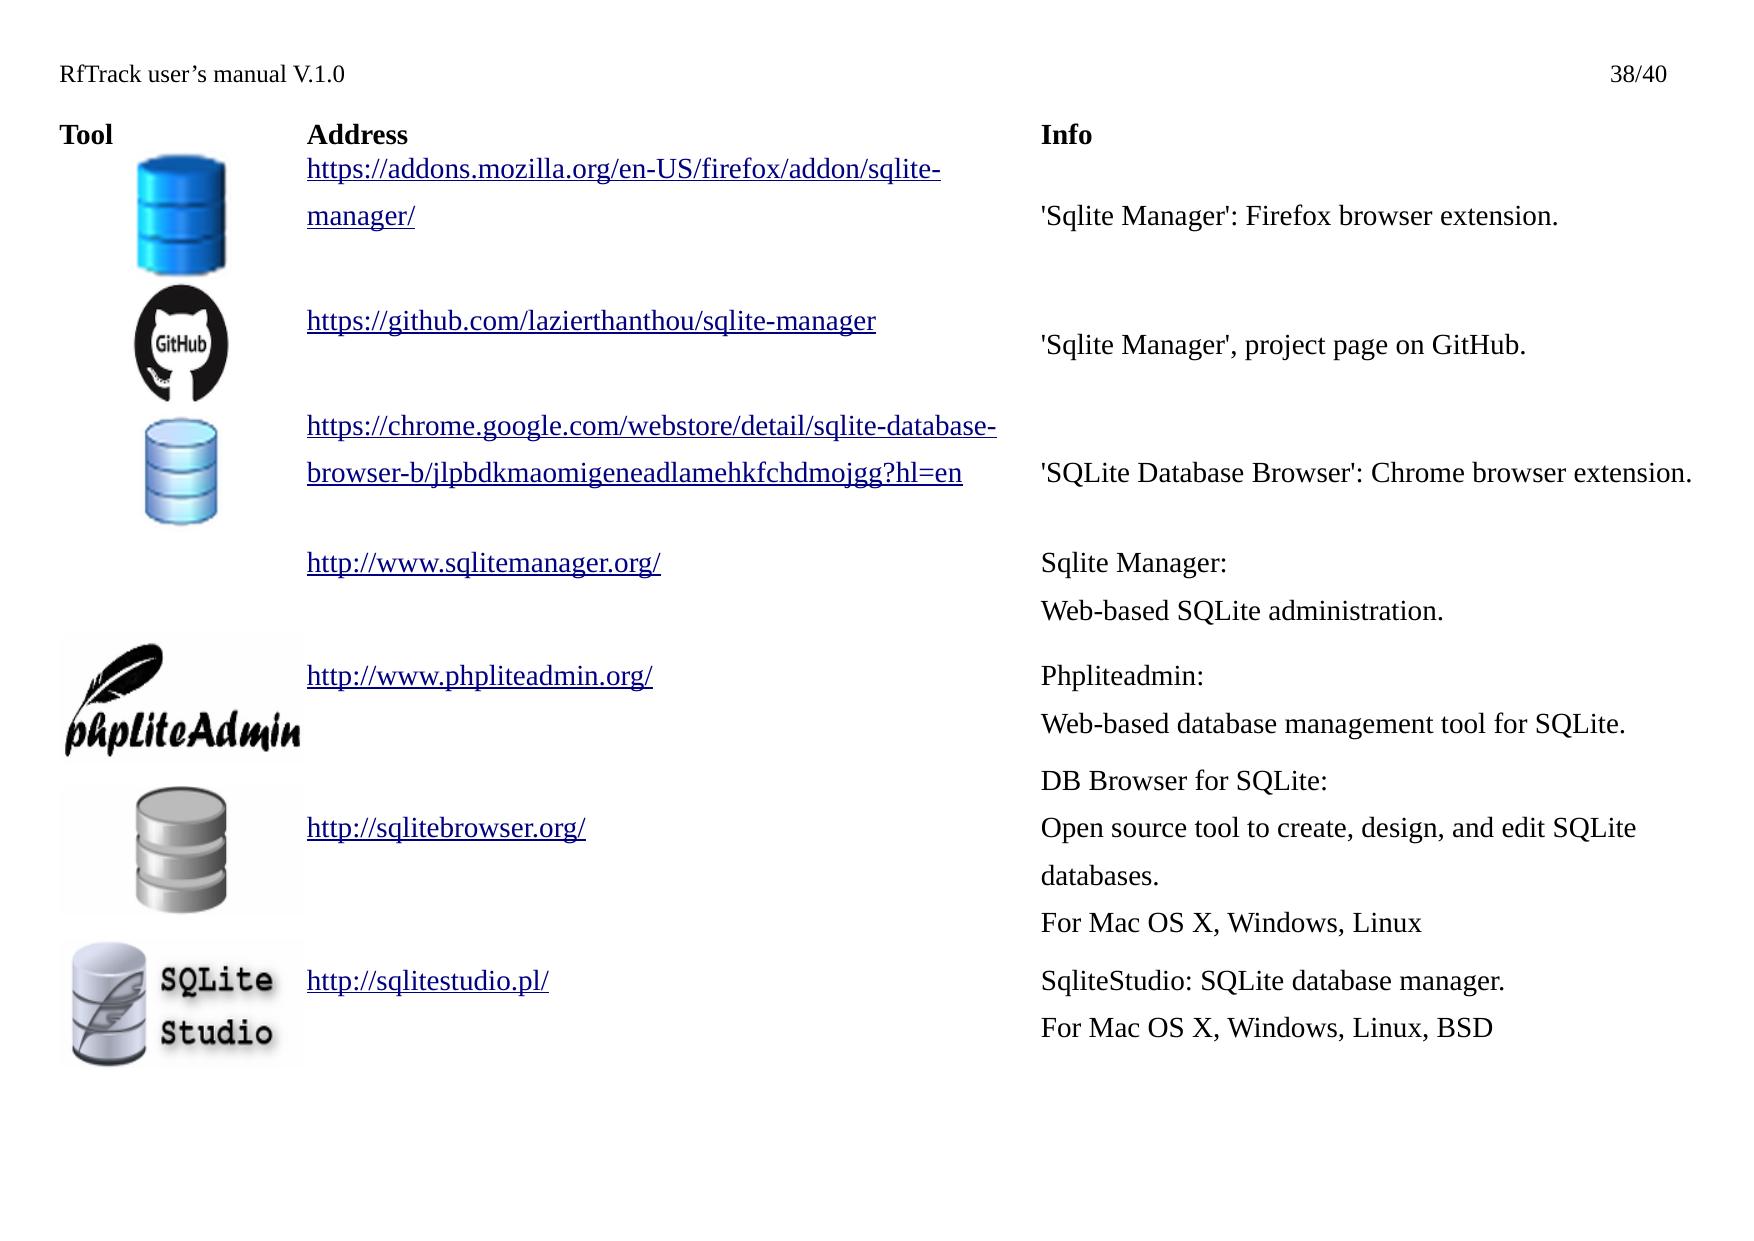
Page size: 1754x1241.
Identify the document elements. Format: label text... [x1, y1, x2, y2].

table_cell [59, 536, 307, 635]
table_cell [59, 763, 307, 939]
table_cell http://sqlitestudio.pl/ [307, 939, 1041, 1067]
table_header Tool [59, 117, 307, 151]
picture [59, 634, 305, 763]
table_cell Sqlite Manager: Web-based SQLite administration. [1041, 536, 1695, 635]
table_cell DB Browser for SQLite: Open source tool to create, design, and edit SQLite databases. For Mac OS X, Windows, Linux [1041, 763, 1695, 939]
table_header Info [1041, 117, 1695, 151]
table_cell 'Sqlite Manager', project page on GitHub. [1041, 280, 1695, 408]
table_cell http://www.phpliteadmin.org/ [307, 635, 1041, 763]
table_header Address [307, 117, 1041, 151]
table_cell 'SQLite Database Browser': Chrome browser extension. [1041, 408, 1695, 536]
table_cell SqliteStudio: SQLite database manager. For Mac OS X, Windows, Linux, BSD [1041, 939, 1695, 1067]
picture [59, 939, 305, 1068]
picture [59, 151, 305, 537]
table_cell https://addons.mozilla.org/en-US/firefox/addon/sqlite-manager/ [307, 151, 1041, 279]
table_cell http://sqlitebrowser.org/ [307, 763, 1041, 939]
table_cell 'Sqlite Manager': Firefox browser extension. [1041, 151, 1695, 279]
picture [59, 786, 305, 915]
table_cell Phpliteadmin: Web-based database management tool for SQLite. [1041, 635, 1695, 763]
table_cell https://chrome.google.com/webstore/detail/sqlite-database-browser-b/jlpbdkmaomigeneadlamehkfchdmojgg?hl=en [307, 408, 1041, 536]
table_cell http://www.sqlitemanager.org/ [307, 536, 1041, 635]
table_cell https://github.com/lazierthanthou/sqlite-manager [307, 280, 1041, 408]
